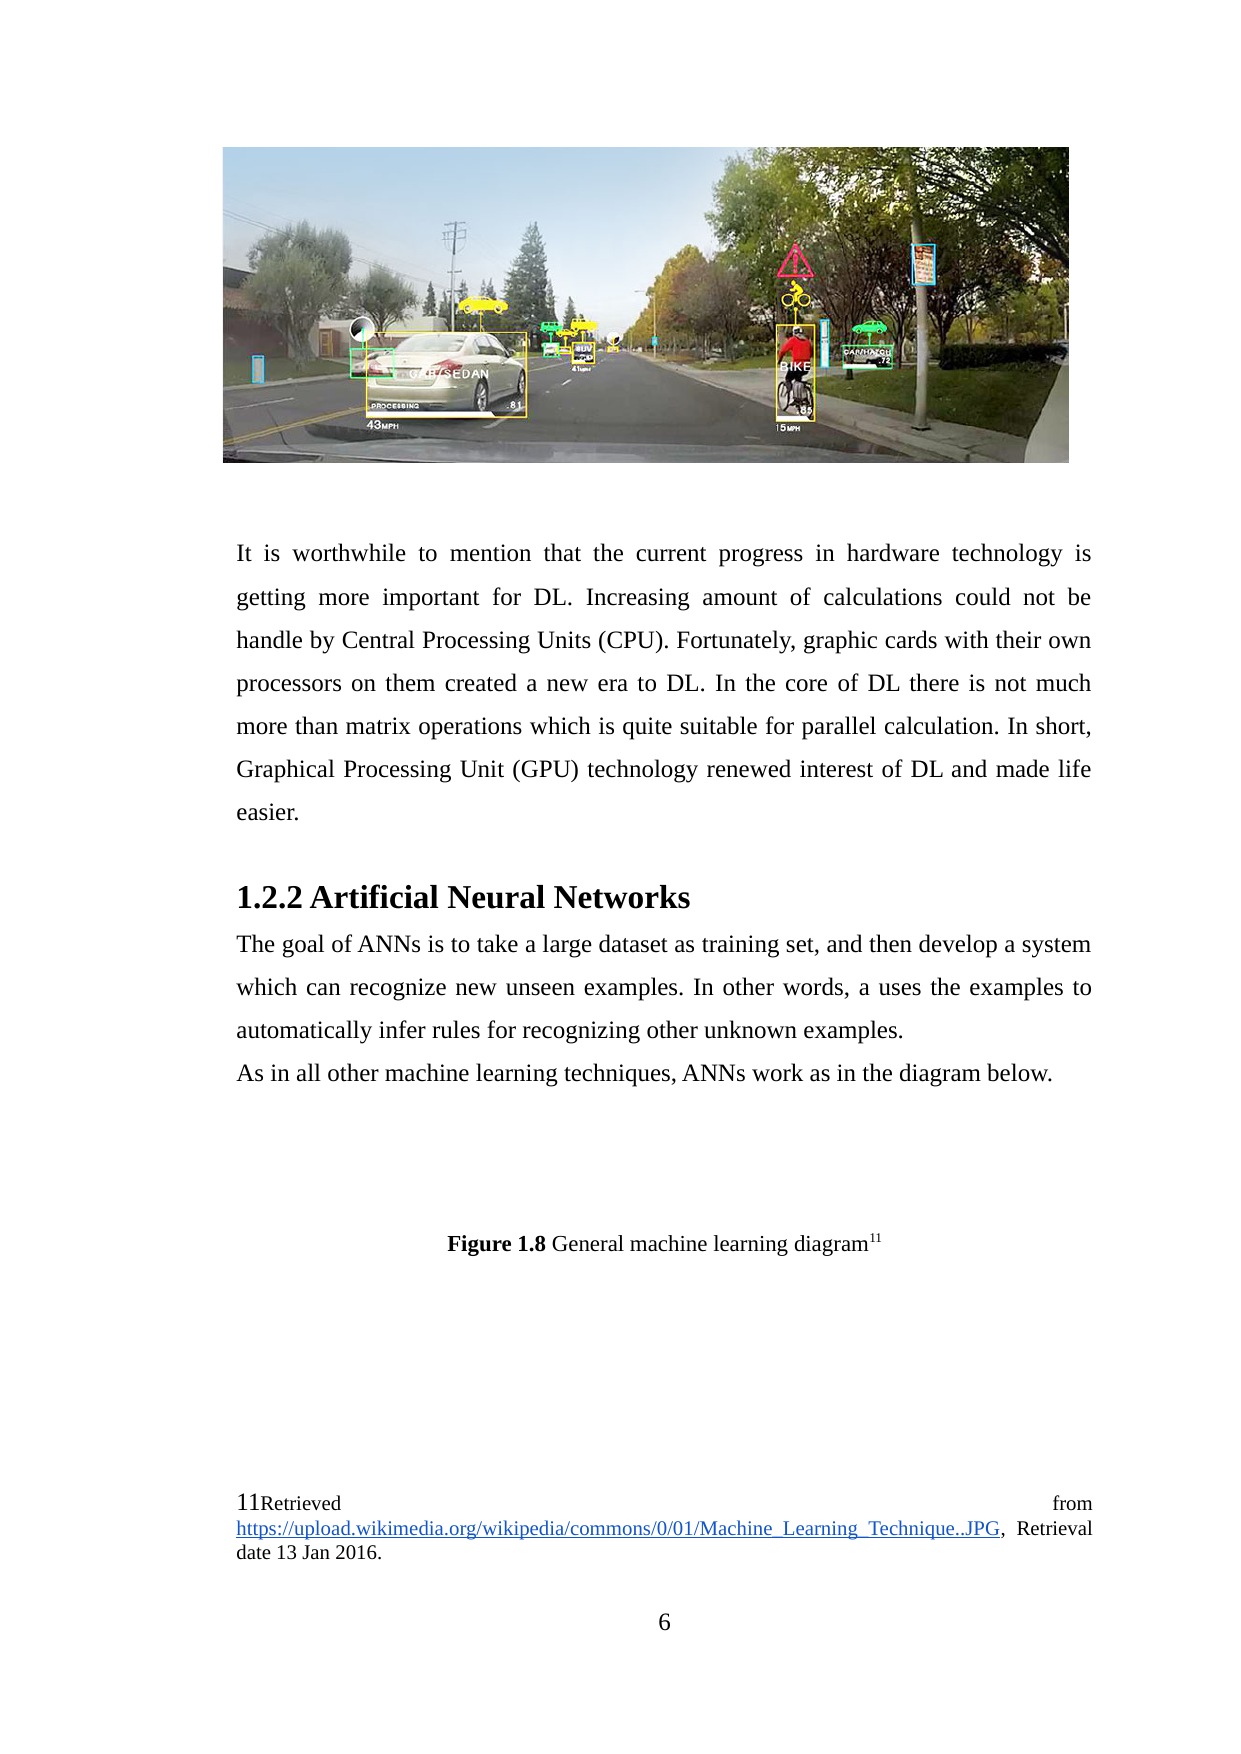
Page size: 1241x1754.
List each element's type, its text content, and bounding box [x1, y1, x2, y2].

text Figure 1.8 General machine learning diagram [236, 1231, 1093, 1257]
text As in all other machine learning techniques, ANNs work as in the diagram below. [236, 1058, 1093, 1087]
text It is worthwhile to mention that the current progress in hardware technology is getting more important for DL. Increasing amount of calculations could not be handle by Central Processing Units (CPU). Fortunately, graphic cards with their own processors on them created a new era to DL. In the core of DL there is not much more than matrix operations which is quite suitable for parallel calculation. In short, Graphical Processing Unit (GPU) technology renewed interest of DL and made life easier. [236, 538, 1093, 826]
picture [217, 147, 1074, 463]
text The goal of ANNs is to take a large dataset as training set, and then develop a system which can recognize new unseen examples. In other words, a uses the examples to automatically infer rules for recognizing other unknown examples. [236, 929, 1093, 1044]
subtitle 1.2.2 Artificial Neural Networks [236, 878, 1093, 916]
text Retrieved from https://upload.wikimedia.org/wikipedia/commons/0/01/Machine_Learning_Technique..JPG, Retrieval date 13 Jan 2016. [236, 1487, 1093, 1564]
